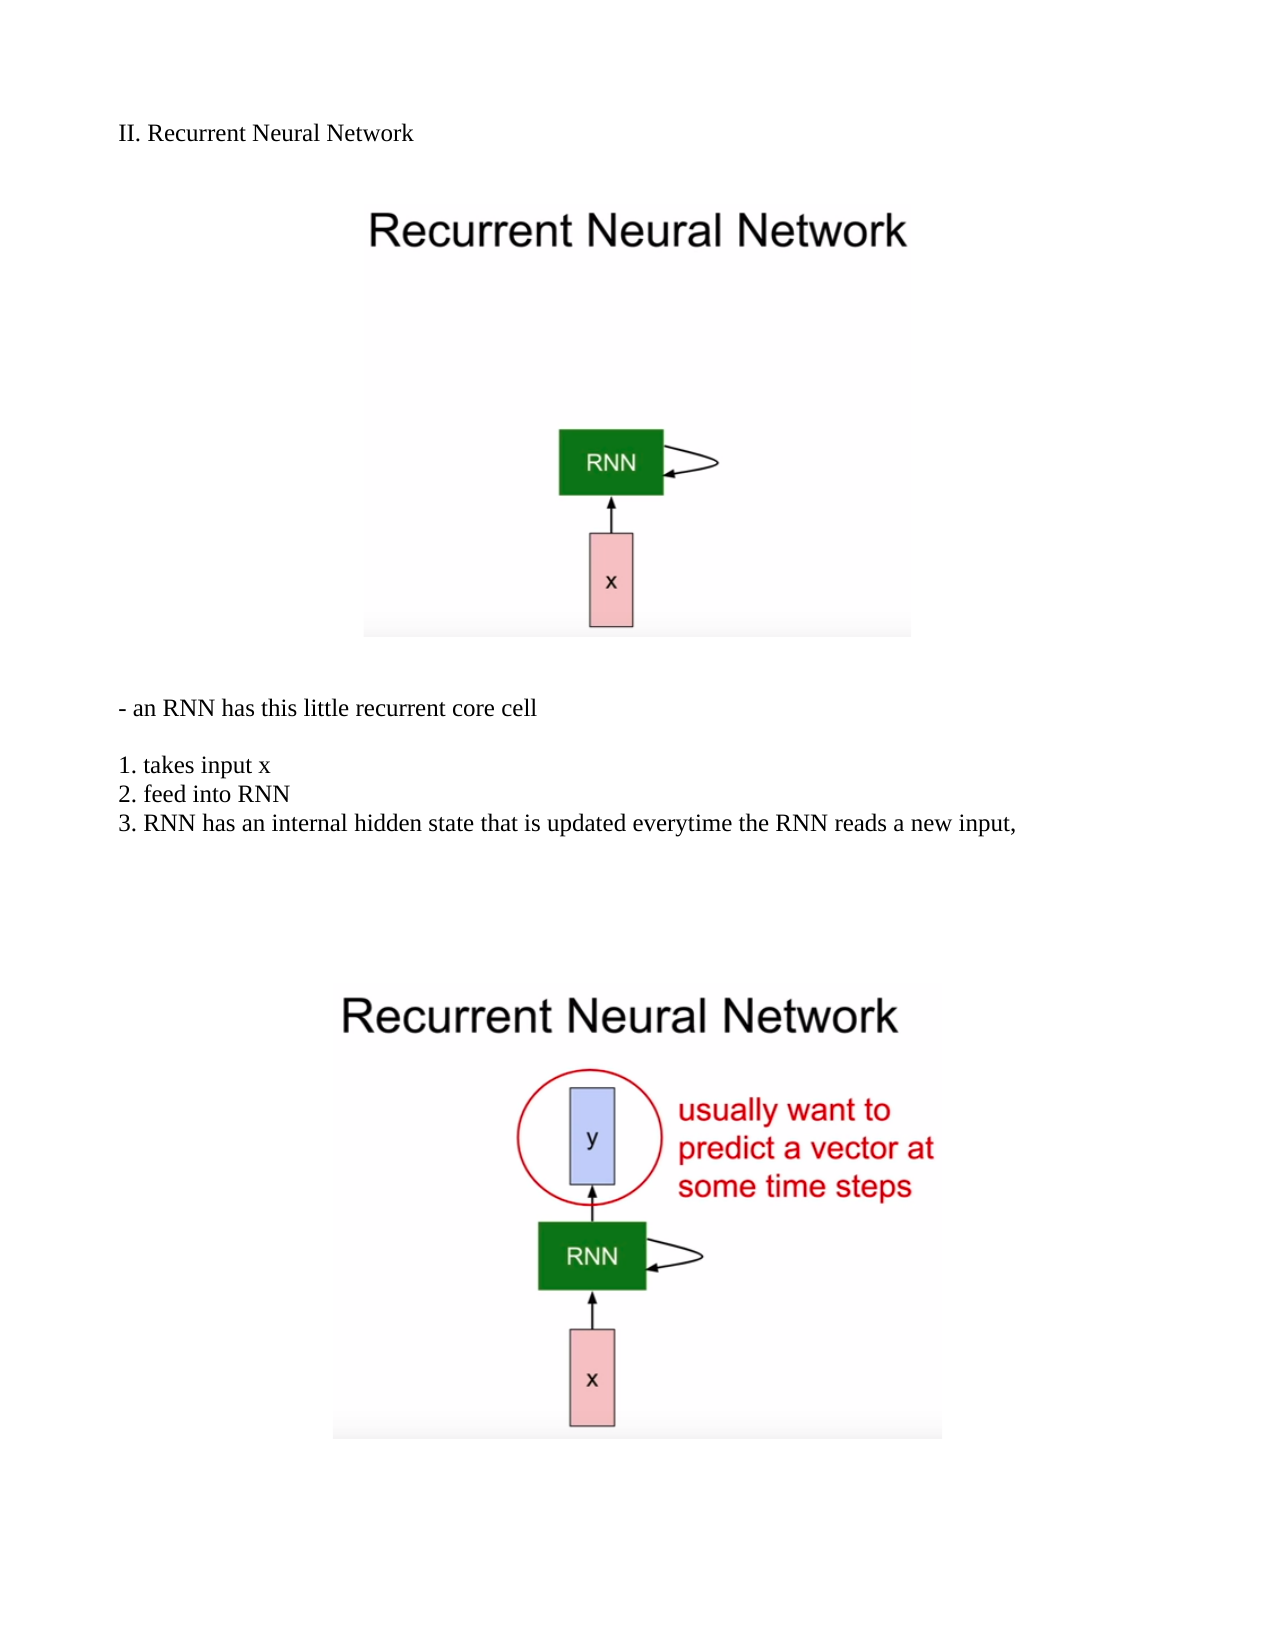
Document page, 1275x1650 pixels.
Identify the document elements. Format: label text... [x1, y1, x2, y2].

text 1. takes input x [118, 751, 1157, 779]
picture [363, 204, 912, 637]
picture [332, 983, 943, 1439]
text 3. RNN has an internal hidden state that is updated everytime the RNN reads a new input, [118, 808, 1157, 837]
text - an RNN has this little recurrent core cell [118, 693, 1157, 722]
text 2. feed into RNN [118, 779, 1157, 808]
text II. Recurrent Neural Network [118, 118, 1157, 147]
